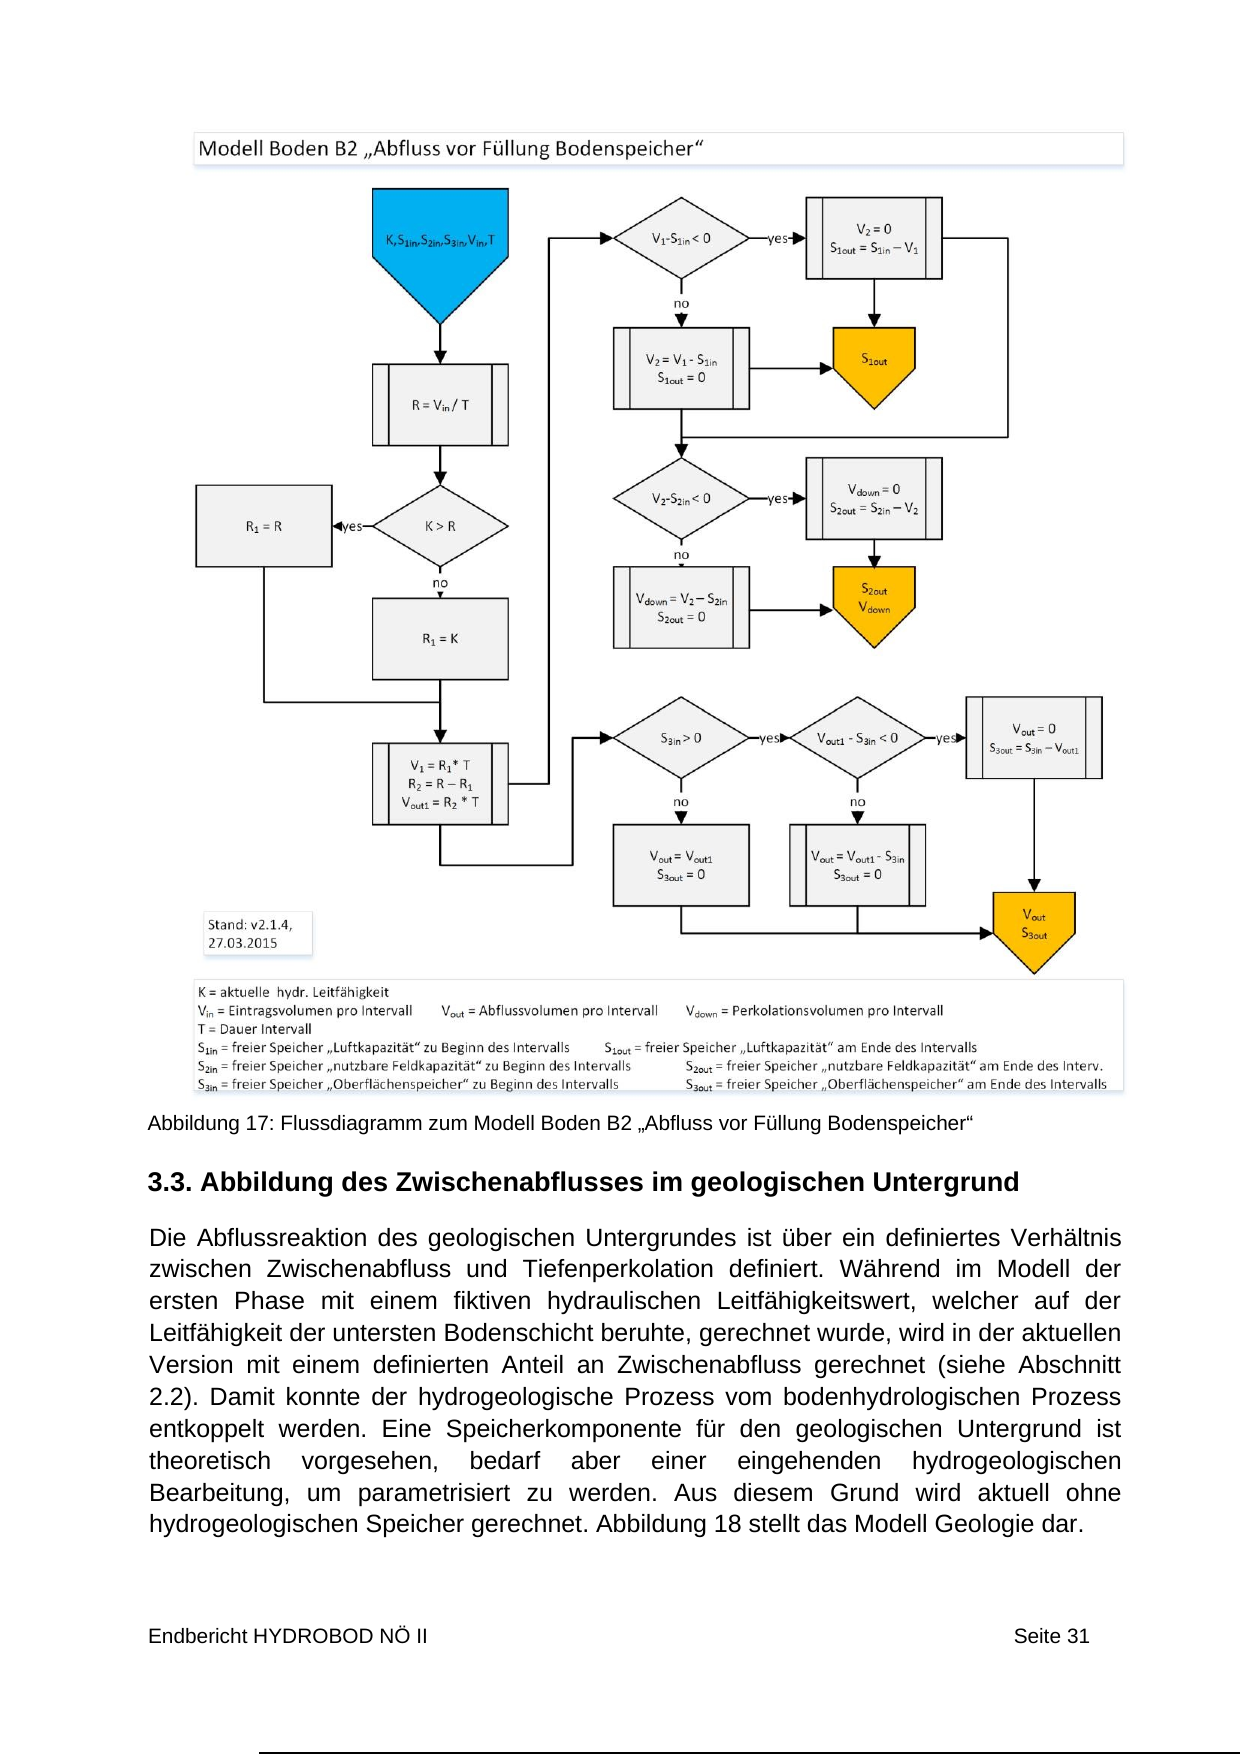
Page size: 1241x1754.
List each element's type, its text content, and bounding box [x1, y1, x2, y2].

text 3.3. Abbildung des Zwischenabflusses im geologischen Untergrund [147, 1166, 1137, 1197]
text Abbildung 17: Flussdiagramm zum Modell Boden B2 „Abfluss vor Füllung Bodenspeicher“ [147, 1111, 1123, 1135]
text Die Abflussreaktion des geologischen Untergrundes ist über ein definiertes Verhältnis zwischen Zwischenabfluss und Tiefenperkolation definiert. Während im Modell der ersten Phase mit einem fiktiven hydraulischen Leitfähigkeitswert, welcher auf der Leitfähigkeit der untersten Bodenschicht beruhte, gerechnet wurde, wird in der aktuellen Version mit einem definierten Anteil an Zwischenabfluss gerechnet (siehe Abschnitt 2.2). Damit konnte der hydrogeologische Prozess vom bodenhydrologischen Prozess entkoppelt werden. Eine Speicherkomponente für den geologischen Untergrund ist theoretisch vorgesehen, bedarf aber einer eingehenden hydrogeologischen Bearbeitung, um parametrisiert zu werden. Aus diesem Grund wird aktuell ohne hydrogeologischen Speicher gerechnet. Abbildung 18 stellt das Modell Geologie dar. [149, 1223, 1123, 1538]
